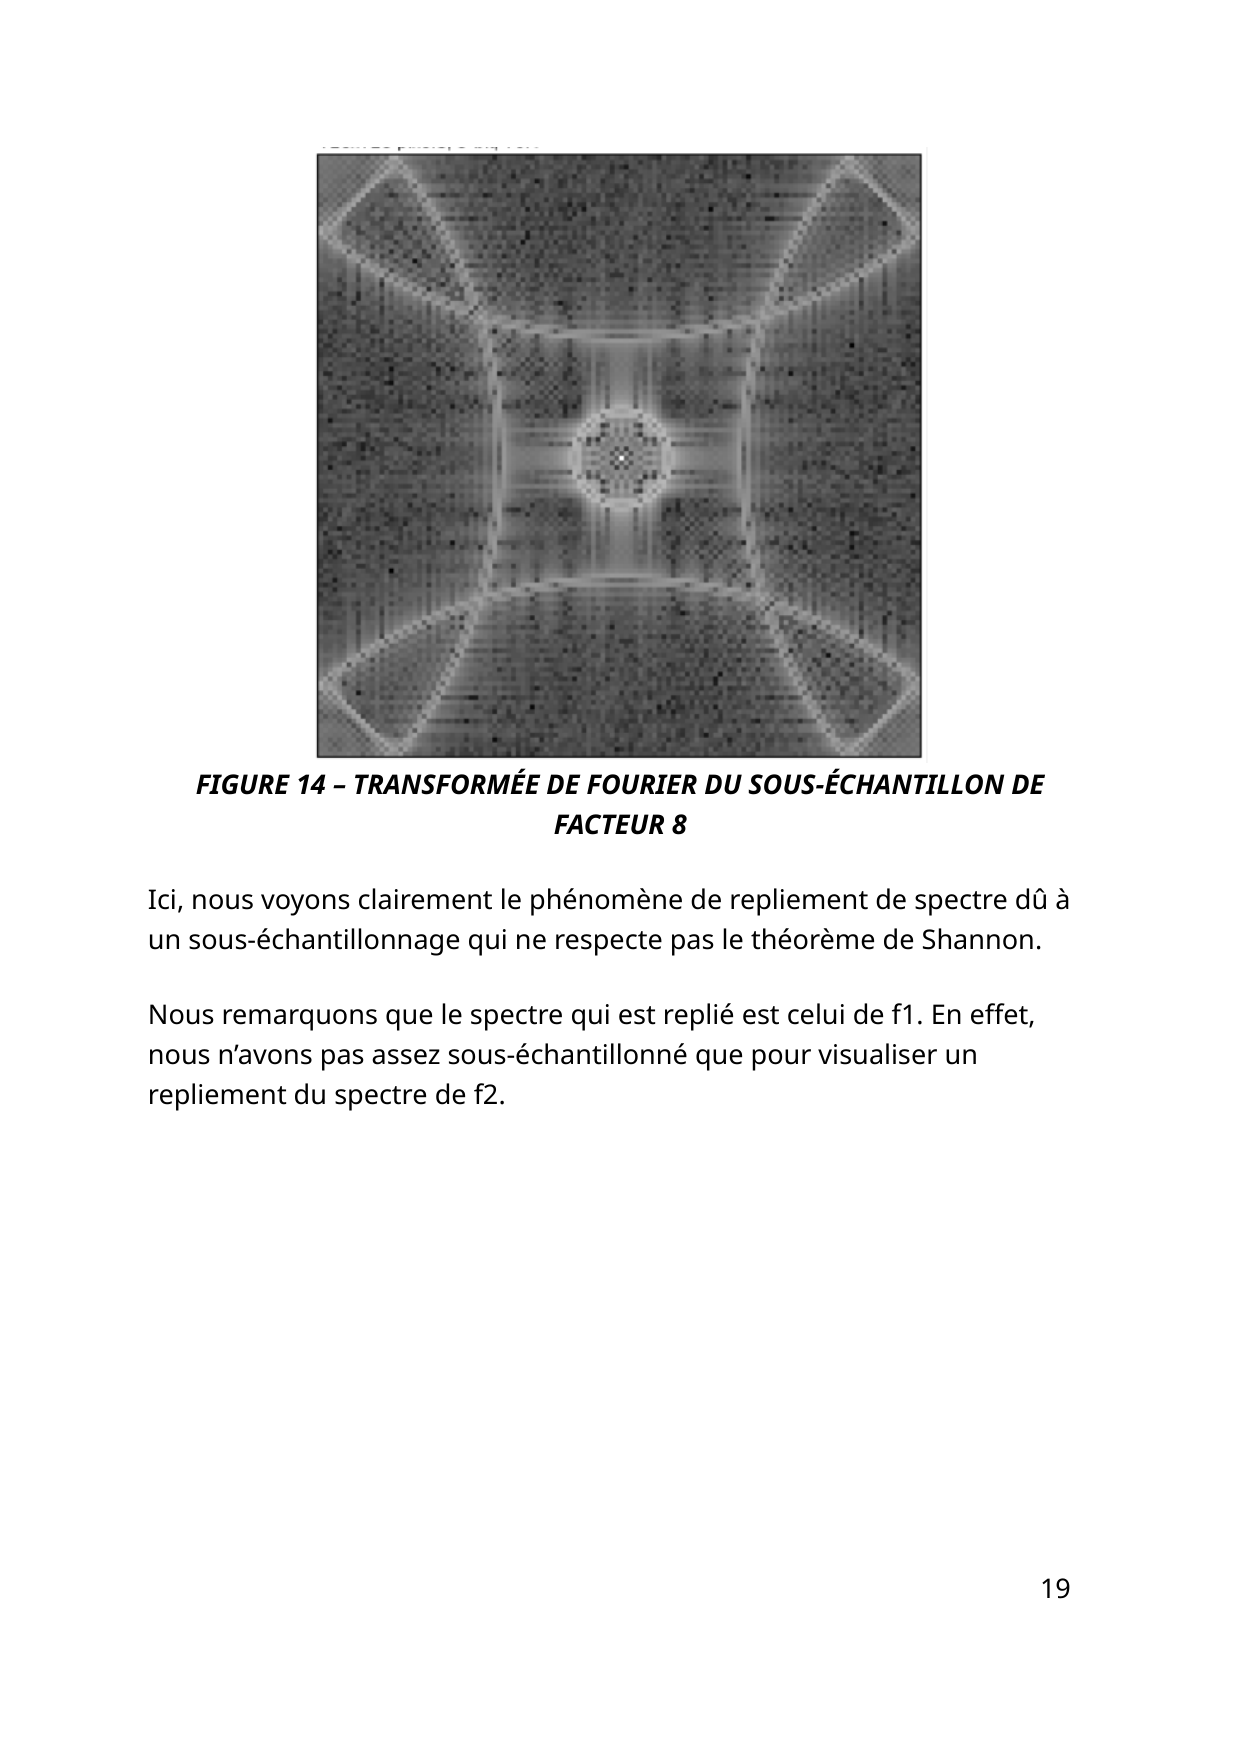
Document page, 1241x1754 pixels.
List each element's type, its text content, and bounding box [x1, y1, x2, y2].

text Nous remarquons que le spectre qui est replié est celui de f1. En effet, nous n’avons pas assez sous-échantillonné que pour visualiser un repliement du spectre de f2. [148, 996, 1093, 1112]
picture [312, 147, 928, 763]
text Ici, nous voyons clairement le phénomène de repliement de spectre dû à un sous-échantillonnage qui ne respecte pas le théorème de Shannon. [148, 881, 1093, 957]
text FIGURE 14 – TRANSFORMÉE DE FOURIER DU SOUS-ÉCHANTILLON DE FACTEUR 8 [148, 148, 1093, 842]
